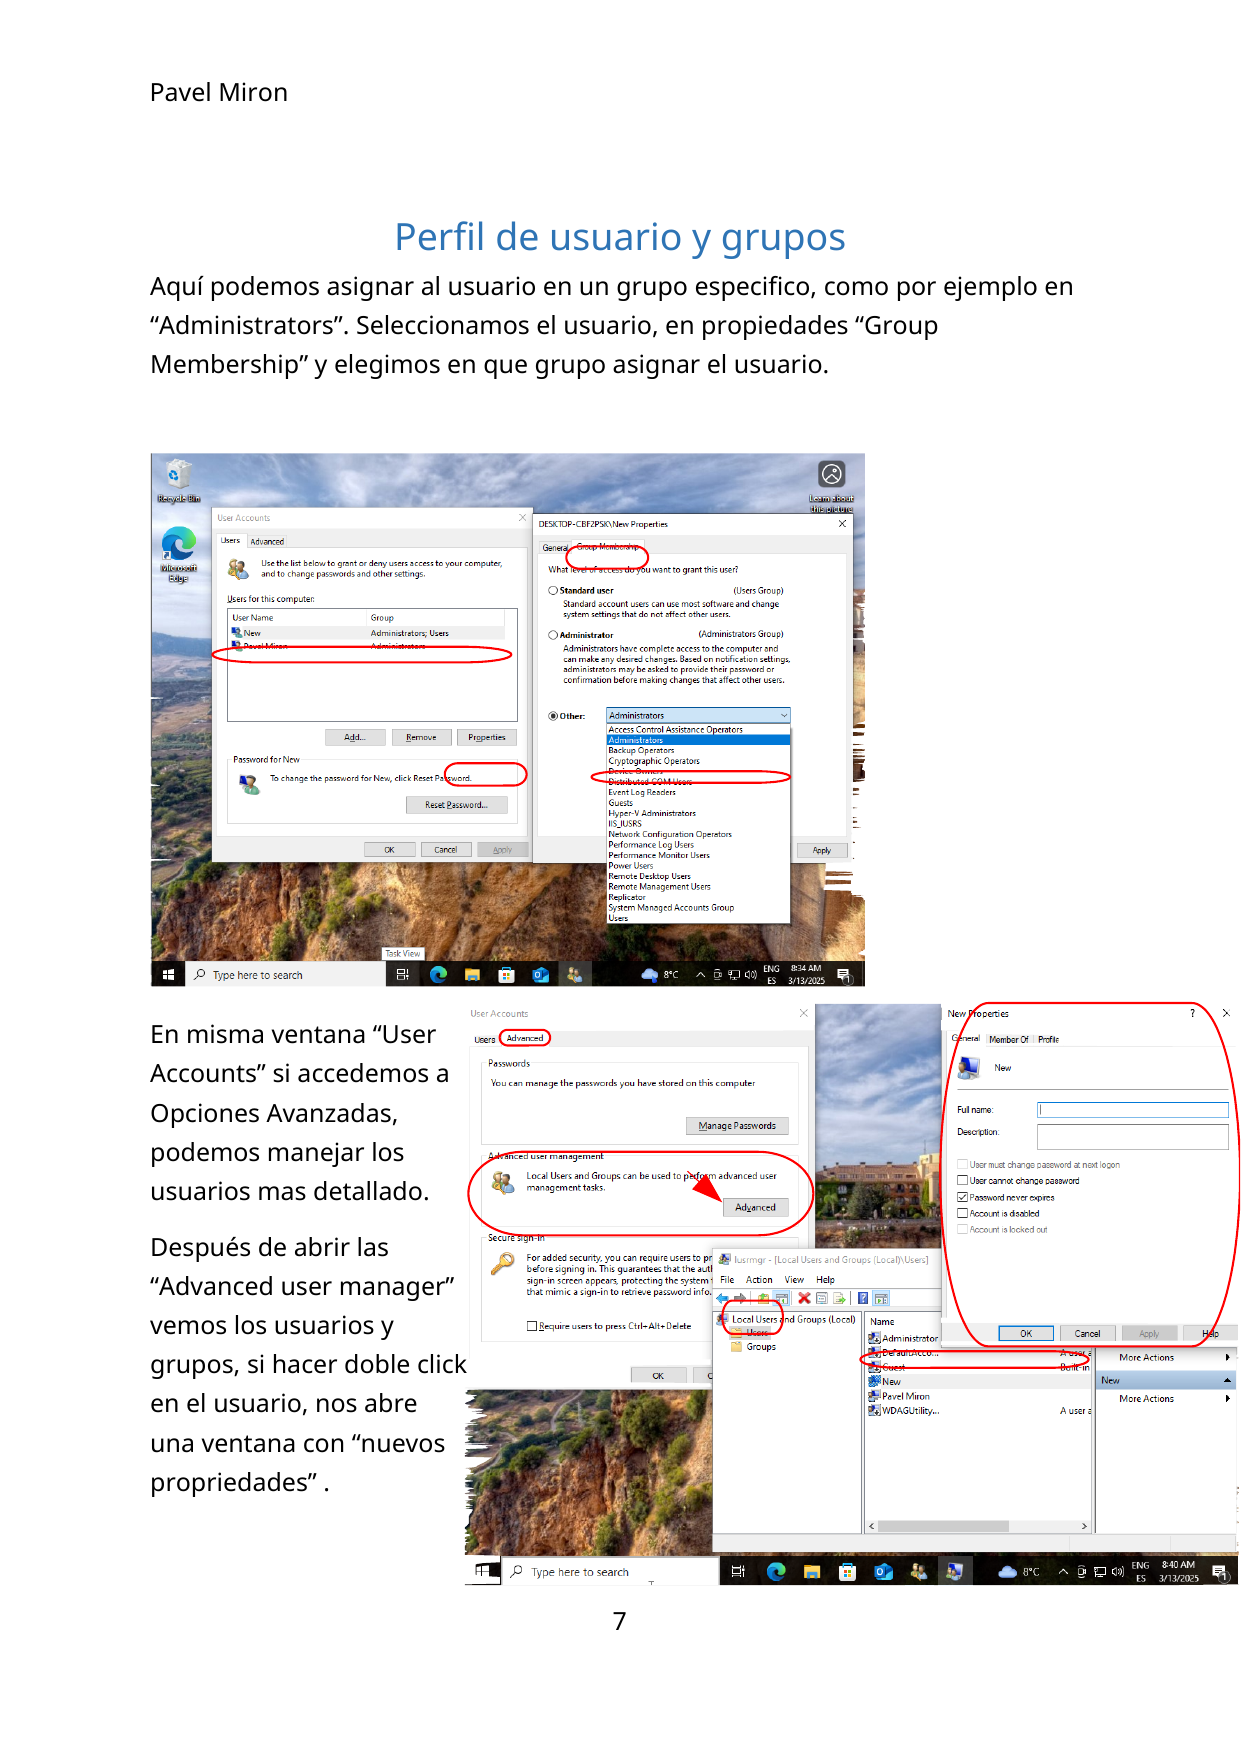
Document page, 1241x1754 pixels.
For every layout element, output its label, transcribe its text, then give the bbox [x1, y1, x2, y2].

text Después de abrir las “Advanced user manager” vemos los usuarios y grupos, si hacer doble click en el usuario, nos abre una ventana con “nuevos propriedades” . [150, 1229, 710, 1498]
text En misma ventana “User Accounts” si accedemos a Opciones Avanzadas, podemos manejar los usuarios mas detallado. [150, 1017, 813, 1208]
subtitle Perfil de usuario y grupos [150, 210, 1090, 261]
text Aquí podemos asignar al usuario en un grupo especifico, como por ejemplo en “Administrators”. Seleccionamos el usuario, en propiedades “Group Membership” y elegimos en que grupo asignar el usuario. [150, 269, 1090, 381]
text [965, 1018, 1090, 1045]
